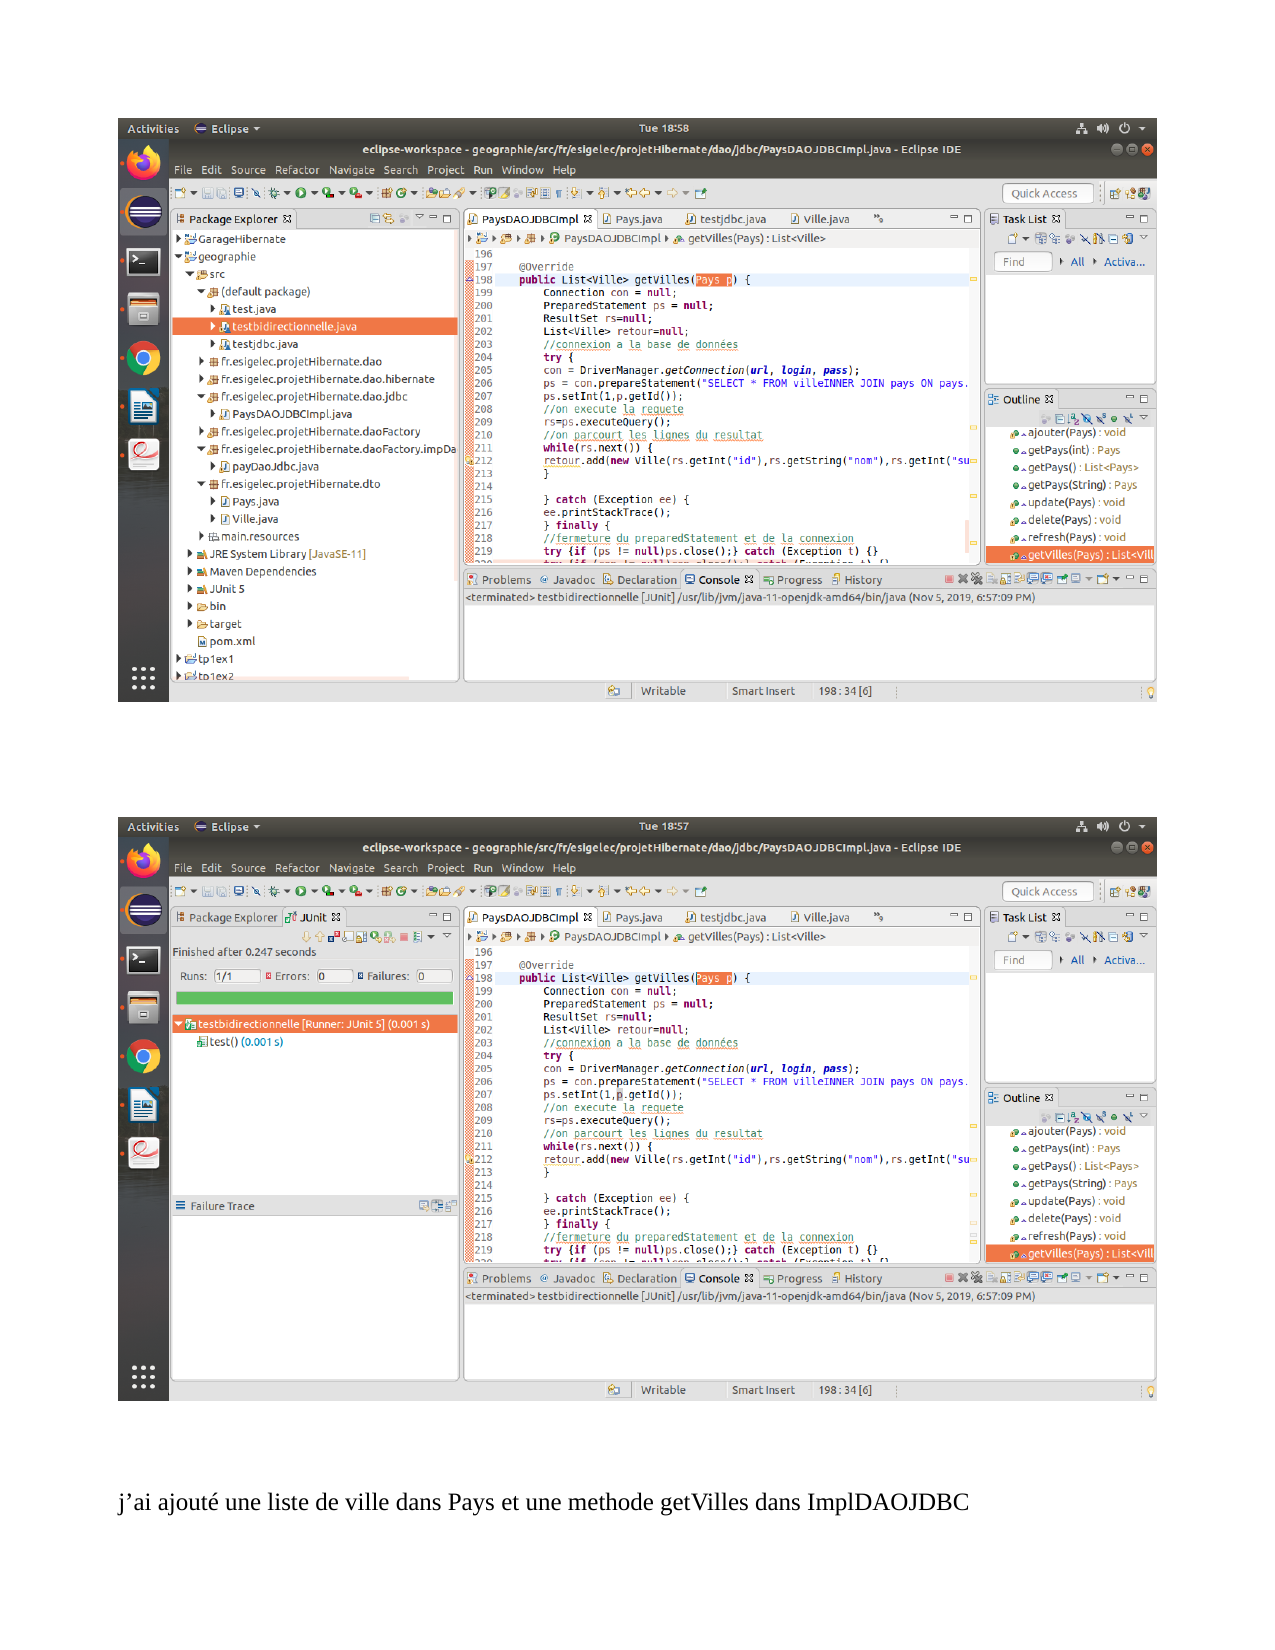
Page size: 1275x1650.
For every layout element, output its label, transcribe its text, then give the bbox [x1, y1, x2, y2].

text j’ai ajouté une liste de ville dans Pays et une methode getVilles dans ImplDAOJDBC [118, 1487, 1157, 1516]
picture [118, 118, 1157, 702]
picture [118, 817, 1157, 1401]
